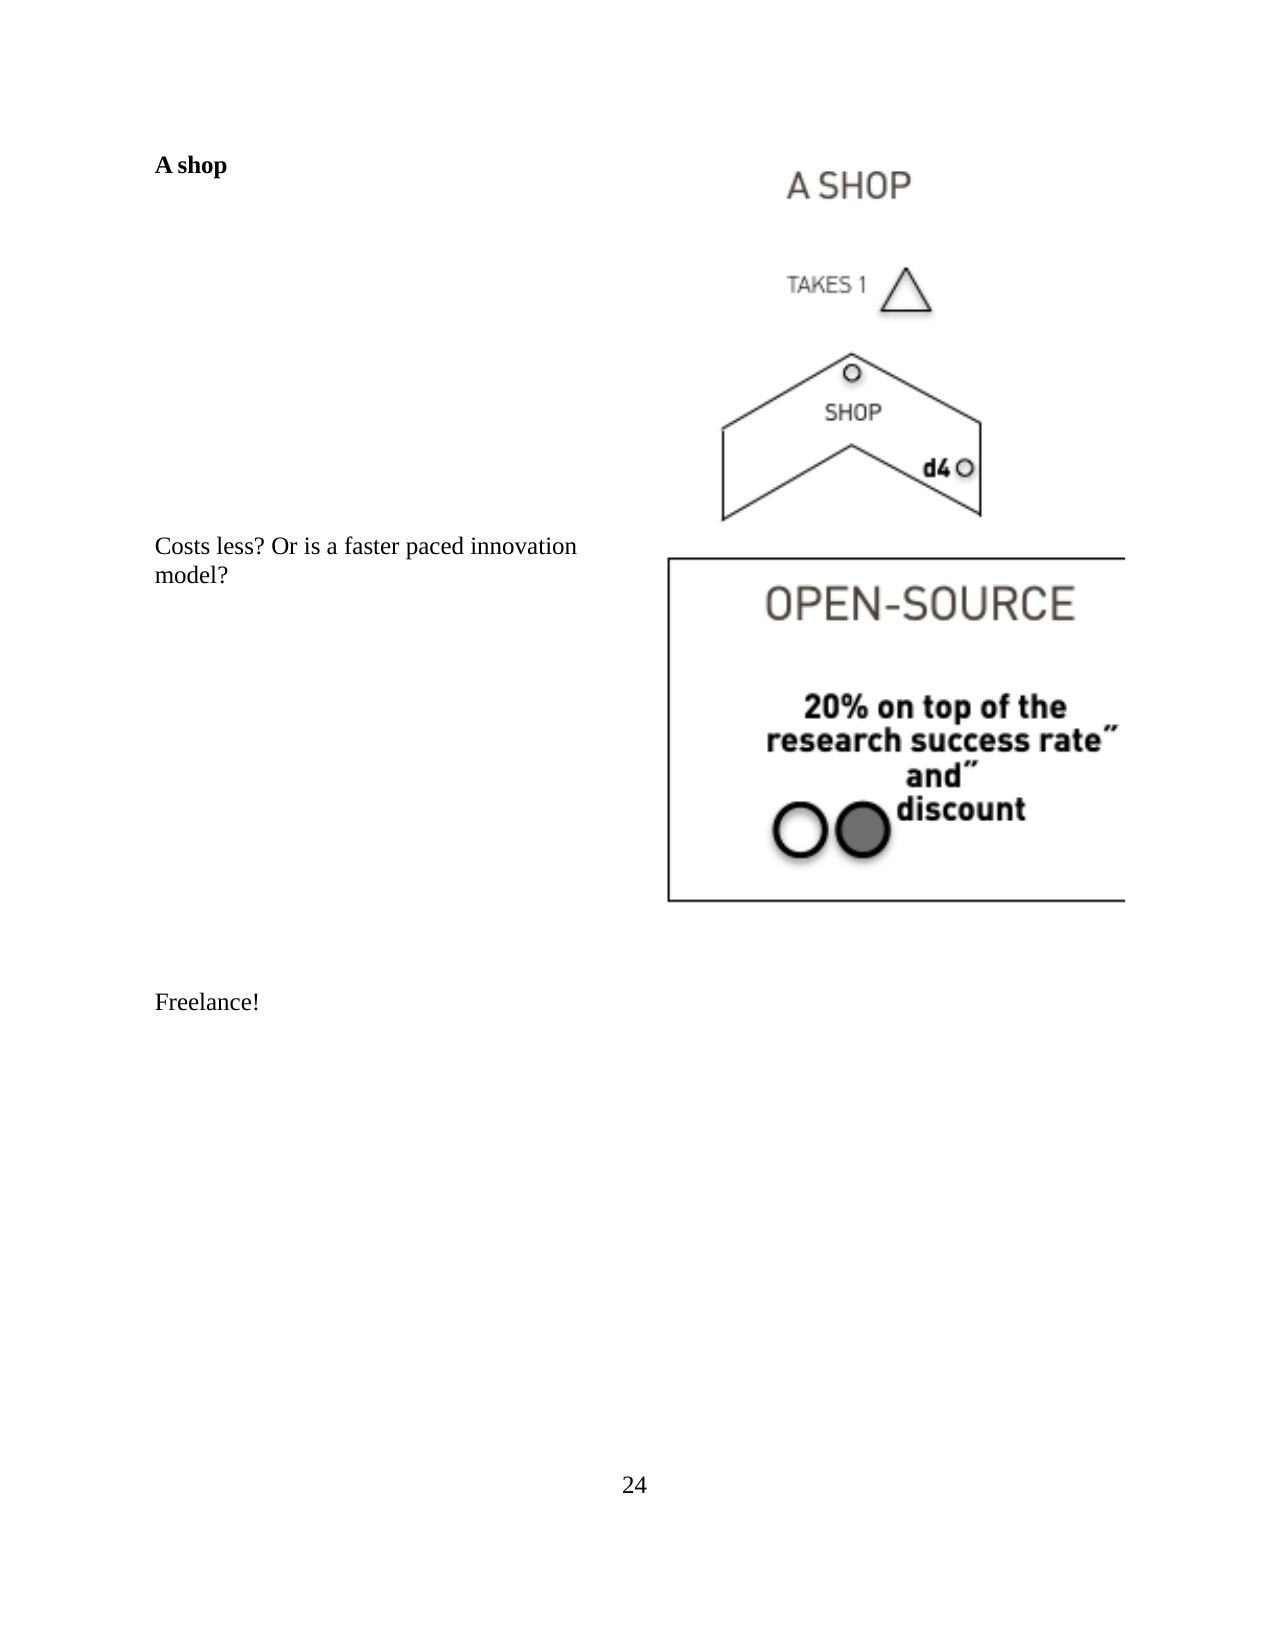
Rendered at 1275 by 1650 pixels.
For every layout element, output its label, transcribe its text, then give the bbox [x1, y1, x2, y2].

table_cell Freelance! [150, 988, 637, 1016]
table_cell Costs less? Or is a faster paced innovation model? [150, 531, 637, 987]
table_header A shop [150, 150, 637, 531]
table_header [1076, 150, 1125, 531]
picture [641, 150, 1125, 988]
table_cell [638, 988, 1125, 1016]
